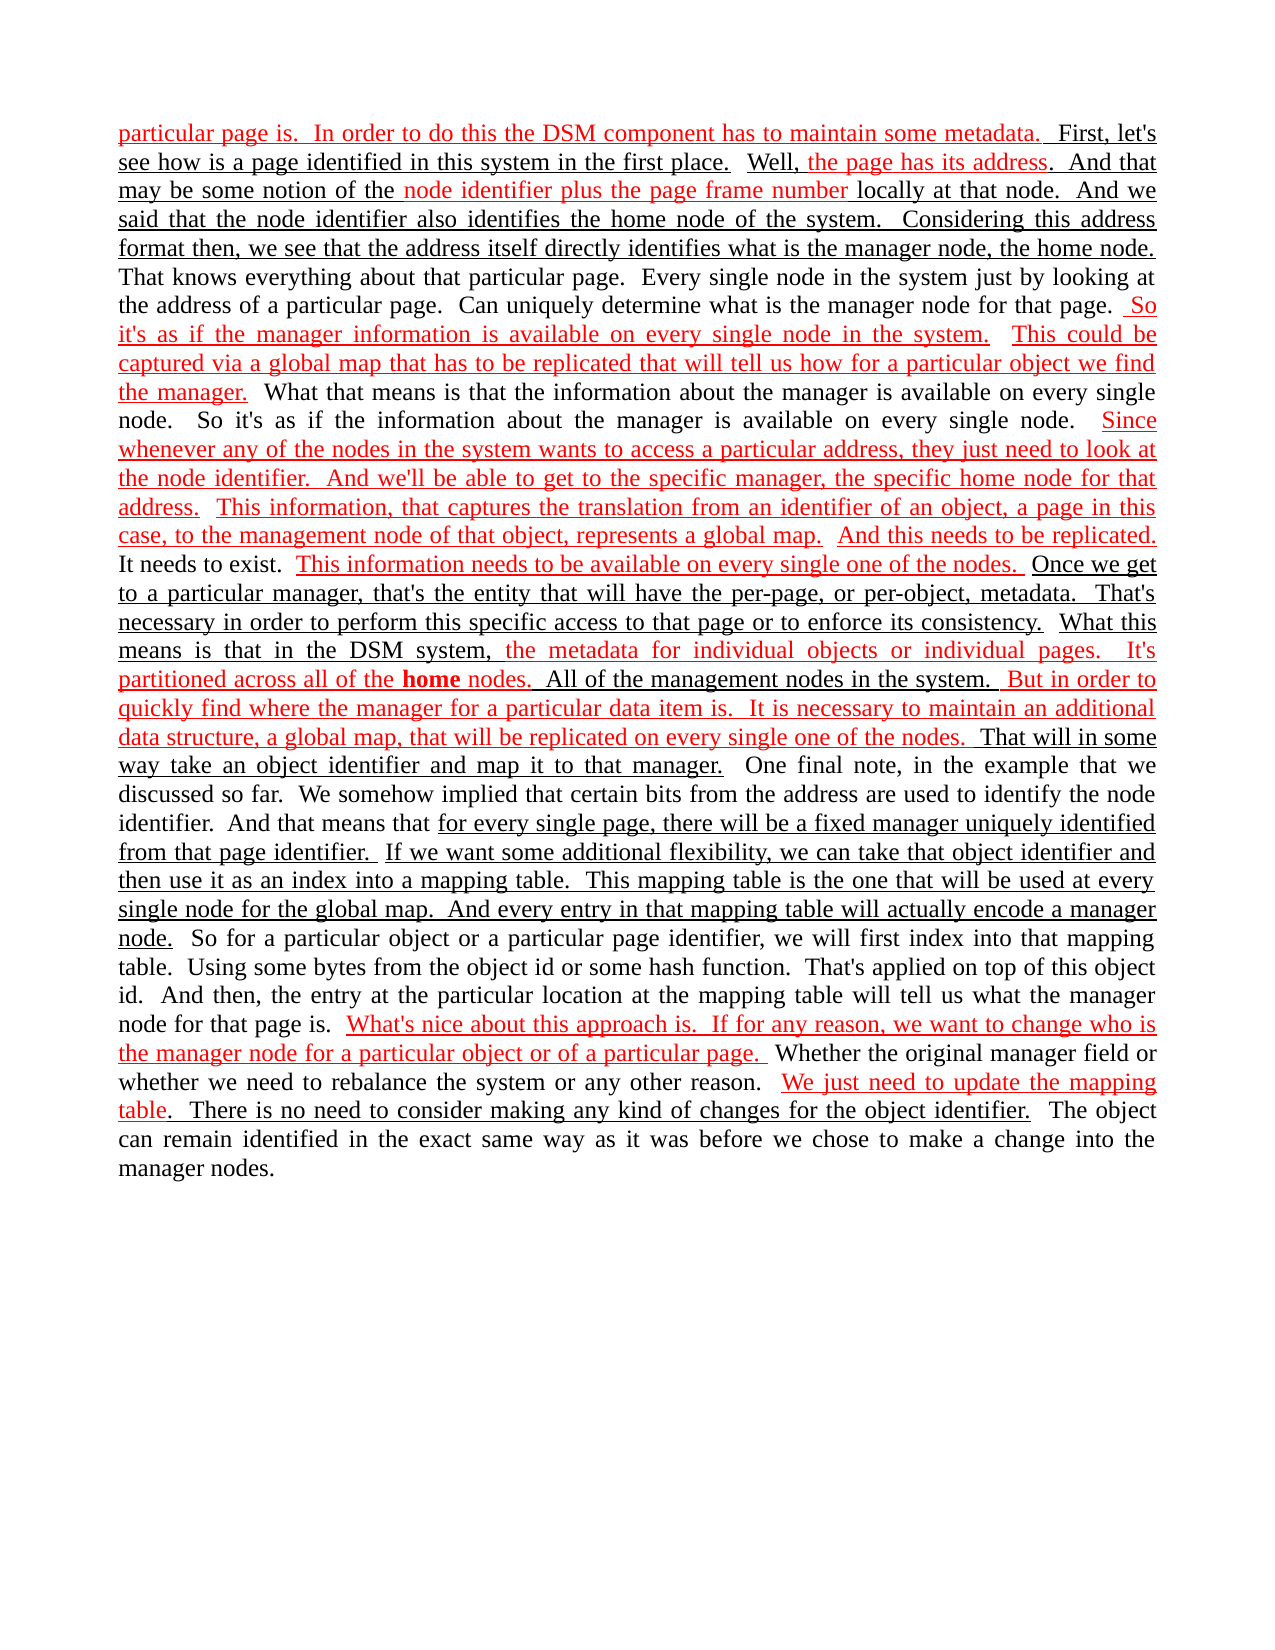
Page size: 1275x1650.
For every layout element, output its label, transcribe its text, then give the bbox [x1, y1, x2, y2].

text particular page is. In order to do this the DSM component has to maintain some metadata. First, let's see how is a page identified in this system in the first place. Well, the page has its address. And that may be some notion of the node identifier plus the page frame number locally at that node. And we [118, 118, 1157, 201]
text quickly find where the manager for a particular data item is. It is necessary to maintain an additional data structure, a global map, that will be replicated on every single one of the nodes. That will in some [118, 690, 1157, 747]
text said that the node identifier also identifies the home node of the system. Considering this address [118, 202, 1157, 229]
text address. This information, that captures the translation from an identifier of an object, a page in this case, to the management node of that object, represents a global map. And this needs to be replicated. It needs to exist. This information needs to be available on every single one of the nodes. Once we get to a particular manager, that's the entity that will have the per-page, or per-object, metadata. That's necessary in order to perform this specific access to that page or to enforce its consistency. What this means is that in the DSM system, the metadata for individual objects or individual pages. It's [118, 489, 1157, 661]
text format then, we see that the address itself directly identifies what is the manager node, the home node. That knows everything about that particular page. Every single node in the system just by looking at the address of a particular page. Can uniquely determine what is the manager node for that page. So it's as if the manager information is available on every single node in the system. This could be captured via a global map that has to be replicated that will tell us how for a particular object we find the manager. What that means is that the information about the manager is available on every single node. So it's as if the information about the manager is available on every single node. Since whenever any of the nodes in the system wants to access a particular address, they just need to look at [118, 231, 1157, 459]
text node. So for a particular object or a particular page identifier, we will first index into that mapping table. Using some bytes from the object id or some hash function. That's applied on top of this object id. And then, the entry at the particular location at the mapping table will tell us what the manager node for that page is. What's nice about this approach is. If for any reason, we want to change who is the manager node for a particular object or of a particular page. Whether the original manager field or whether we need to rebalance the system or any other reason. We just need to update the mapping table. There is no need to consider making any kind of changes for the object identifier. The object can remain identified in the exact same way as it was before we chose to make a change into the manager nodes. [118, 921, 1157, 1182]
text partitioned across all of the home nodes. All of the management nodes in the system. But in order to [118, 662, 1157, 689]
text way take an object identifier and map it to that manager. One final note, in the example that we discussed so far. We somehow implied that certain bits from the address are used to identify the node identifier. And that means that for every single page, there will be a fixed manager uniquely identified from that page identifier. If we want some additional flexibility, we can take that object identifier and then use it as an index into a mapping table. This mapping table is the one that will be used at every single node for the global map. And every entry in that mapping table will actually encode a manager [118, 748, 1157, 919]
text the node identifier. And we'll be able to get to the specific manager, the specific home node for that [118, 461, 1157, 488]
